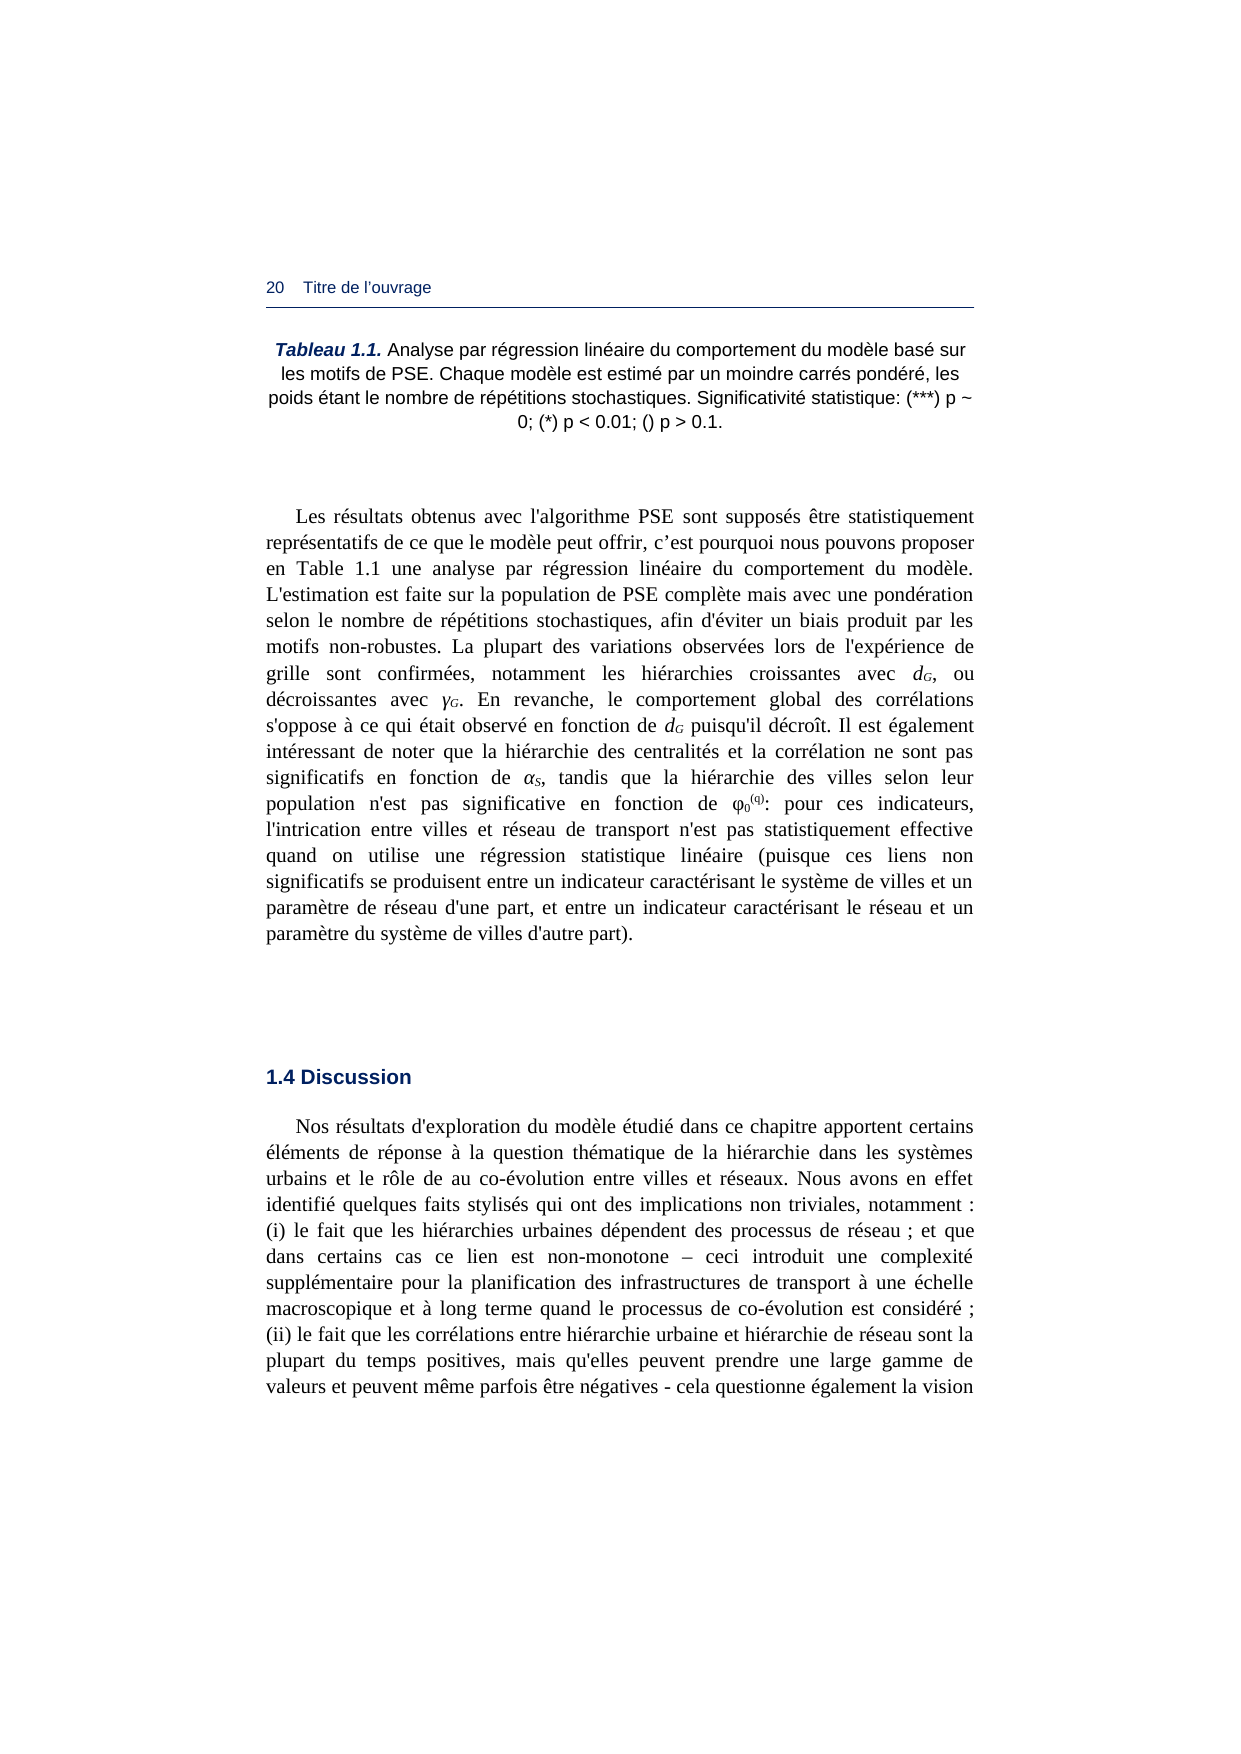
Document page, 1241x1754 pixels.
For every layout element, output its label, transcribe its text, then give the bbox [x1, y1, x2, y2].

text Tableau 1.1. Analyse par régression linéaire du comportement du modèle basé sur les motifs de PSE. Chaque modèle est estimé par un moindre carrés pondéré, les poids étant le nombre de répétitions stochastiques. Significativité statistique: (***) p ~ 0; (*) p < 0.01; () p > 0.1. [266, 337, 974, 456]
text Les résultats obtenus avec l'algorithme PSE sont supposés être statistiquement représentatifs de ce que le modèle peut offrir, c’est pourquoi nous pouvons proposer en Table 1.1 une analyse par régression linéaire du comportement du modèle. L'estimation est faite sur la population de PSE complète mais avec une pondération selon le nombre de répétitions stochastiques, afin d'éviter un biais produit par les motifs non-robustes. La plupart des variations observées lors de l'expérience de grille sont confirmées, notamment les hiérarchies croissantes avec dG, ou décroissantes avec γG. En revanche, le comportement global des corrélations s'oppose à ce qui était observé en fonction de dG puisqu'il décroît. Il est également intéressant de noter que la hiérarchie des centralités et la corrélation ne sont pas significatifs en fonction de αS, tandis que la hiérarchie des villes selon leur population n'est pas significative en fonction de φ0(q): pour ces indicateurs, l'intrication entre villes et réseau de transport n'est pas statistiquement effective quand on utilise une régression statistique linéaire (puisque ces liens non significatifs se produisent entre un indicateur caractérisant le système de villes et un paramètre de réseau d'une part, et entre un indicateur caractérisant le réseau et un paramètre du système de villes d'autre part). [266, 502, 974, 945]
text 1.4 Discussion [266, 1063, 974, 1089]
text Nos résultats d'exploration du modèle étudié dans ce chapitre apportent certains éléments de réponse à la question thématique de la hiérarchie dans les systèmes urbains et le rôle de au co-évolution entre villes et réseaux. Nous avons en effet identifié quelques faits stylisés qui ont des implications non triviales, notamment : (i) le fait que les hiérarchies urbaines dépendent des processus de réseau ; et que dans certains cas ce lien est non-monotone – ceci introduit une complexité supplémentaire pour la planification des infrastructures de transport à une échelle macroscopique et à long terme quand le processus de co-évolution est considéré ; (ii) le fait que les corrélations entre hiérarchie urbaine et hiérarchie de réseau sont la plupart du temps positives, mais qu'elles peuvent prendre une large gamme de valeurs et peuvent même parfois être négatives - cela questionne également la vision [266, 1112, 974, 1398]
